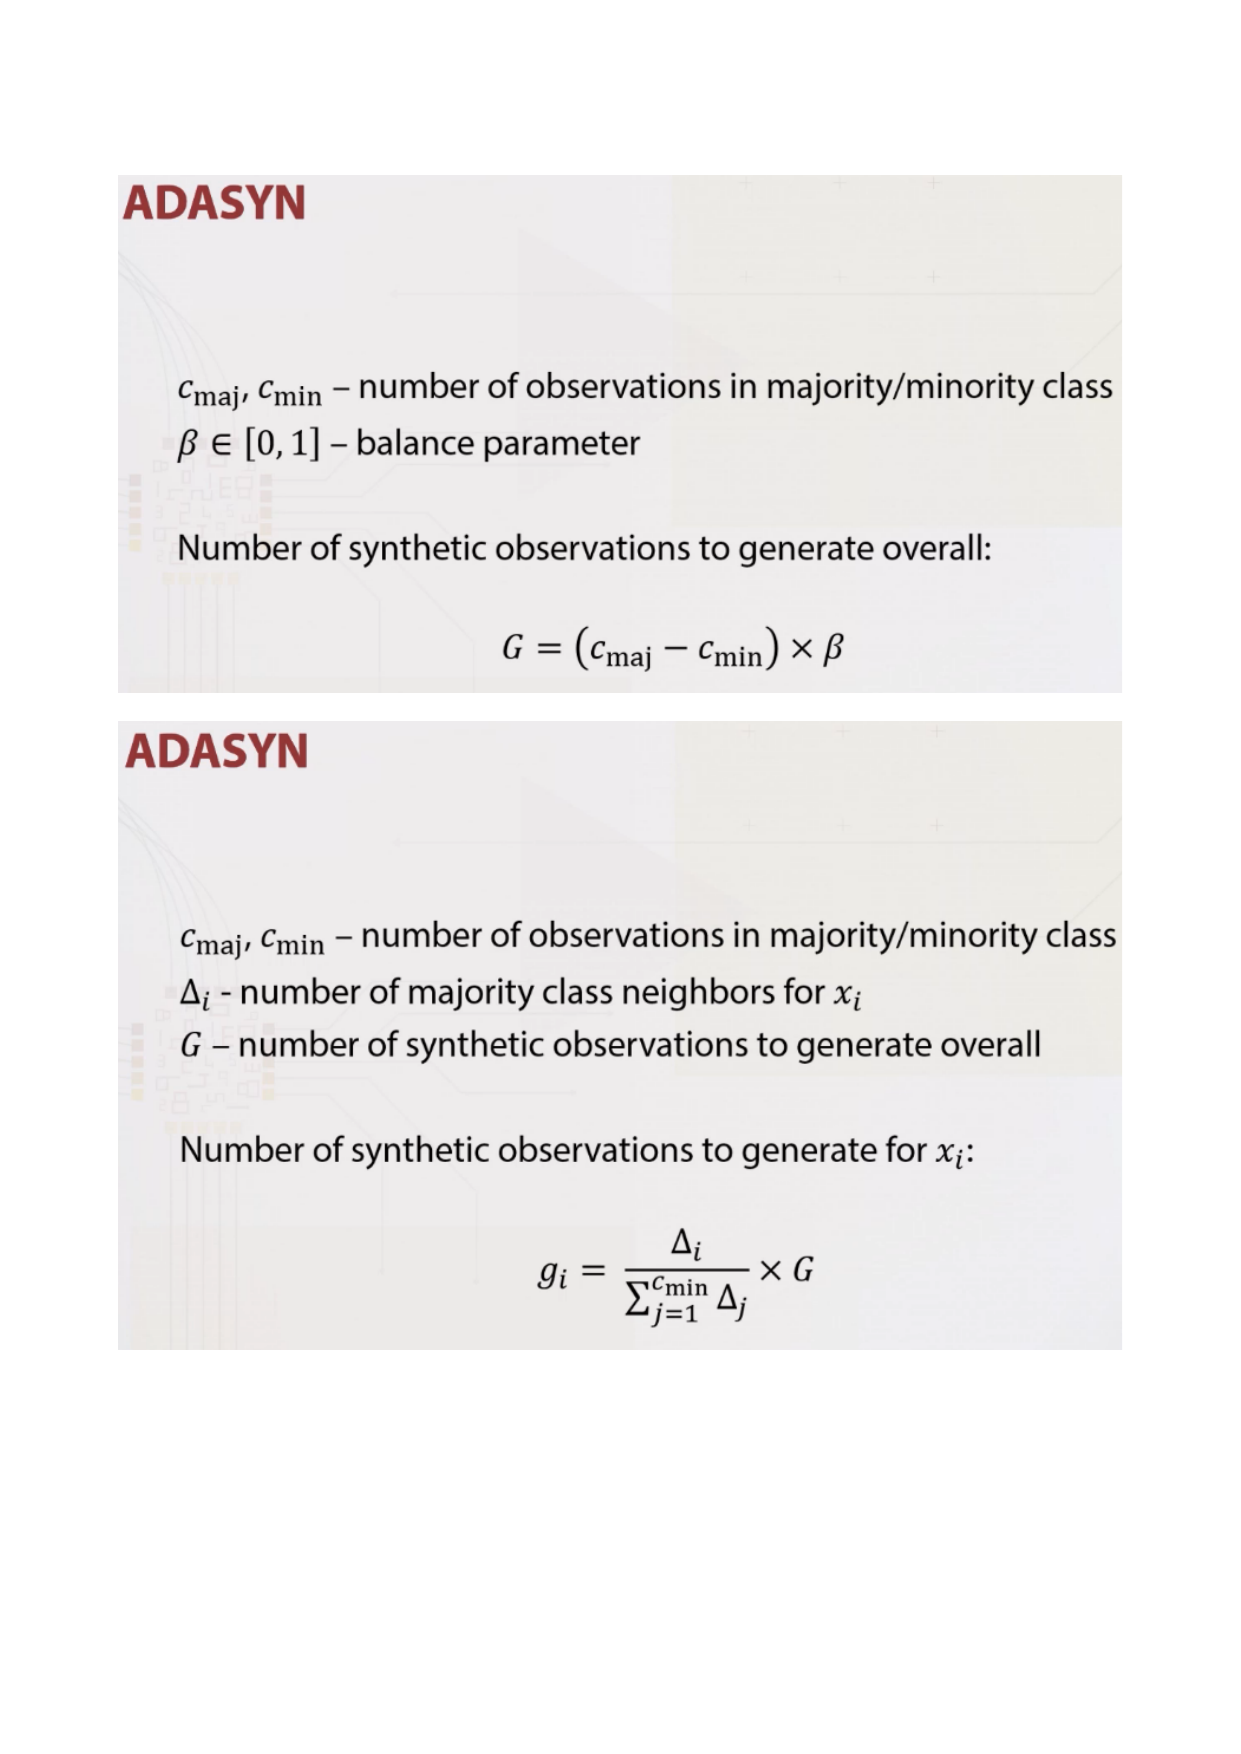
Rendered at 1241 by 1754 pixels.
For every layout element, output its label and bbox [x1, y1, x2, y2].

picture [118, 721, 1123, 1350]
picture [118, 175, 1123, 693]
